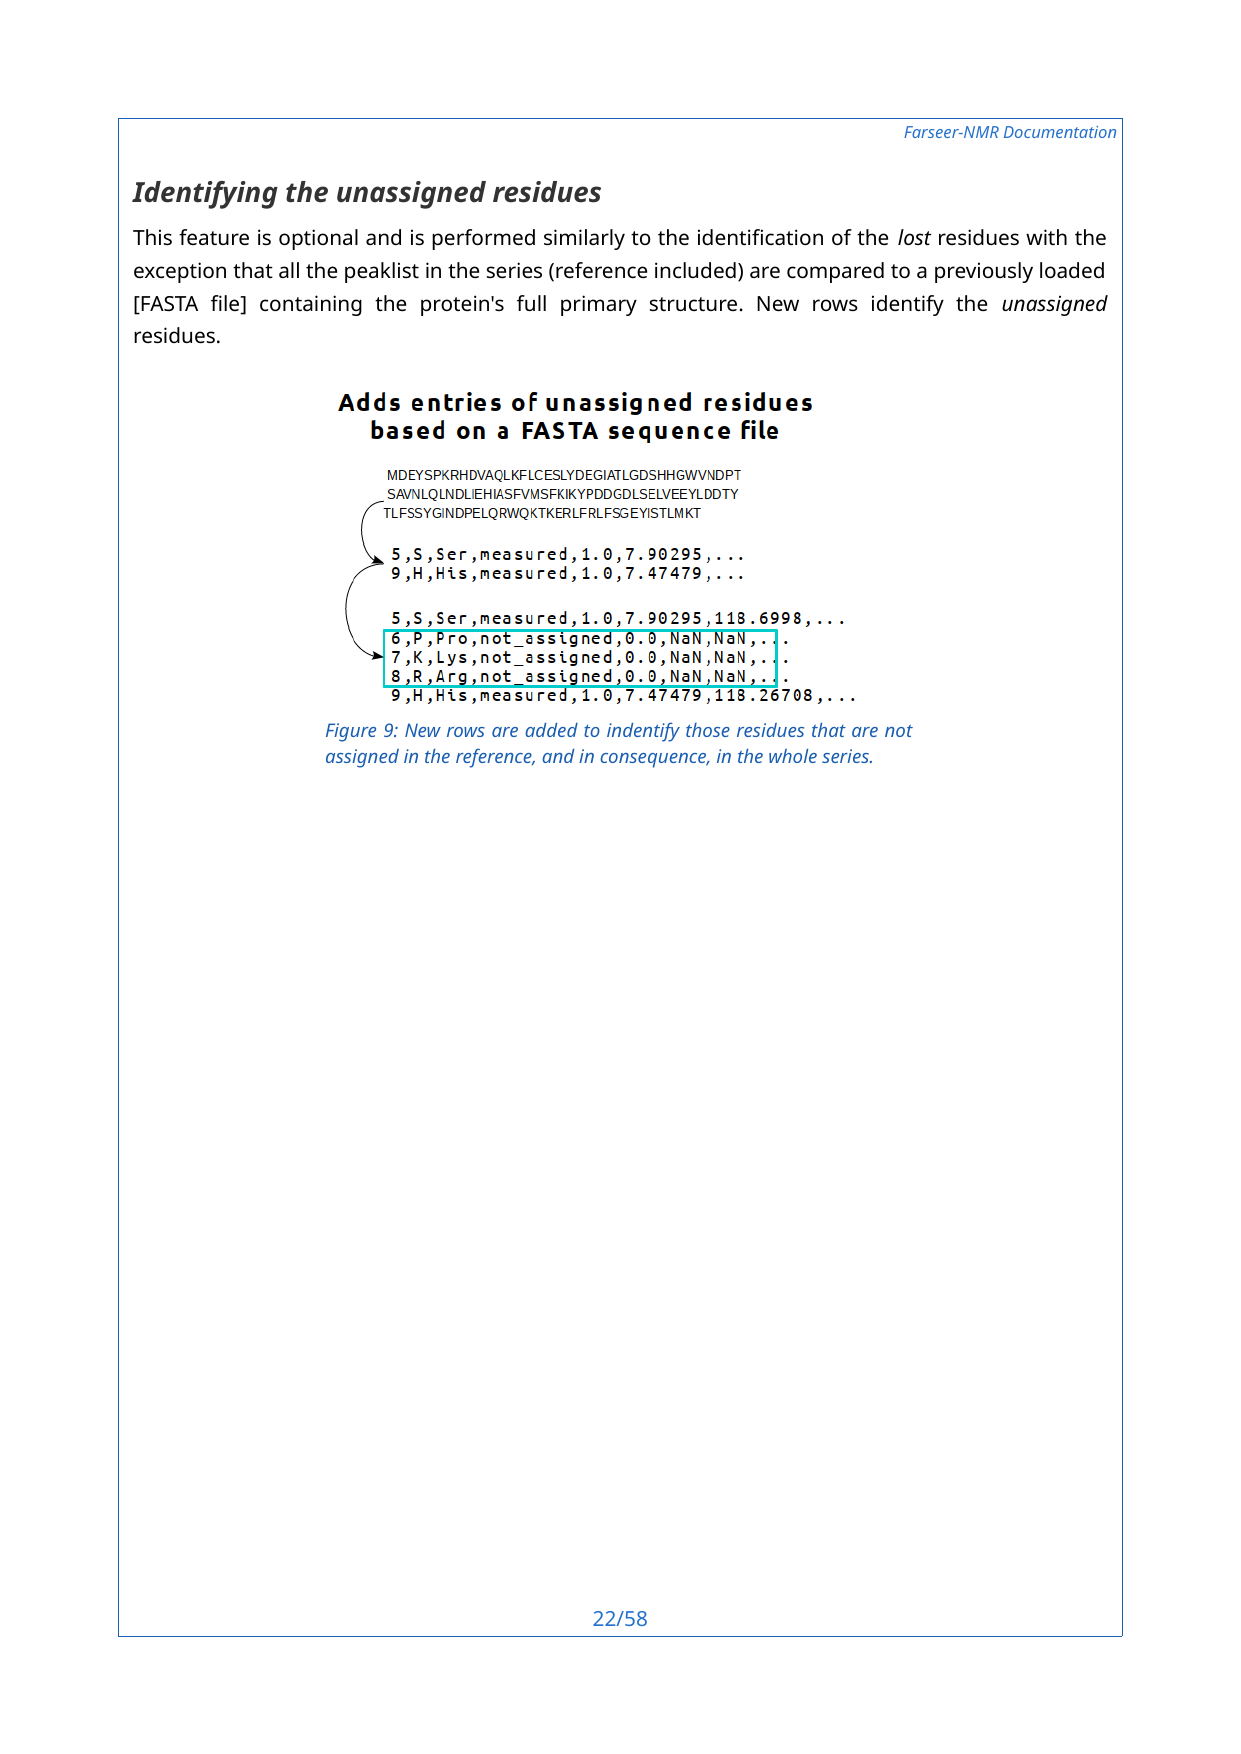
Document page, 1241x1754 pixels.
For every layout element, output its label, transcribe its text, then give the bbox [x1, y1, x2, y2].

subtitle Identifying the unassigned residues [133, 173, 1119, 211]
picture [325, 377, 857, 713]
text Figure 9: New rows are added to indentify those residues that are not assigned in the reference, and in consequence, in the whole series. [325, 718, 915, 769]
text This feature is optional and is performed similarly to the identification of the lost residues with the exception that all the peaklist in the series (reference included) are compared to a previously loaded [FASTA file] containing the protein's full primary structure. New rows identify the unassigned residues. [133, 223, 1107, 350]
text [325, 377, 916, 816]
